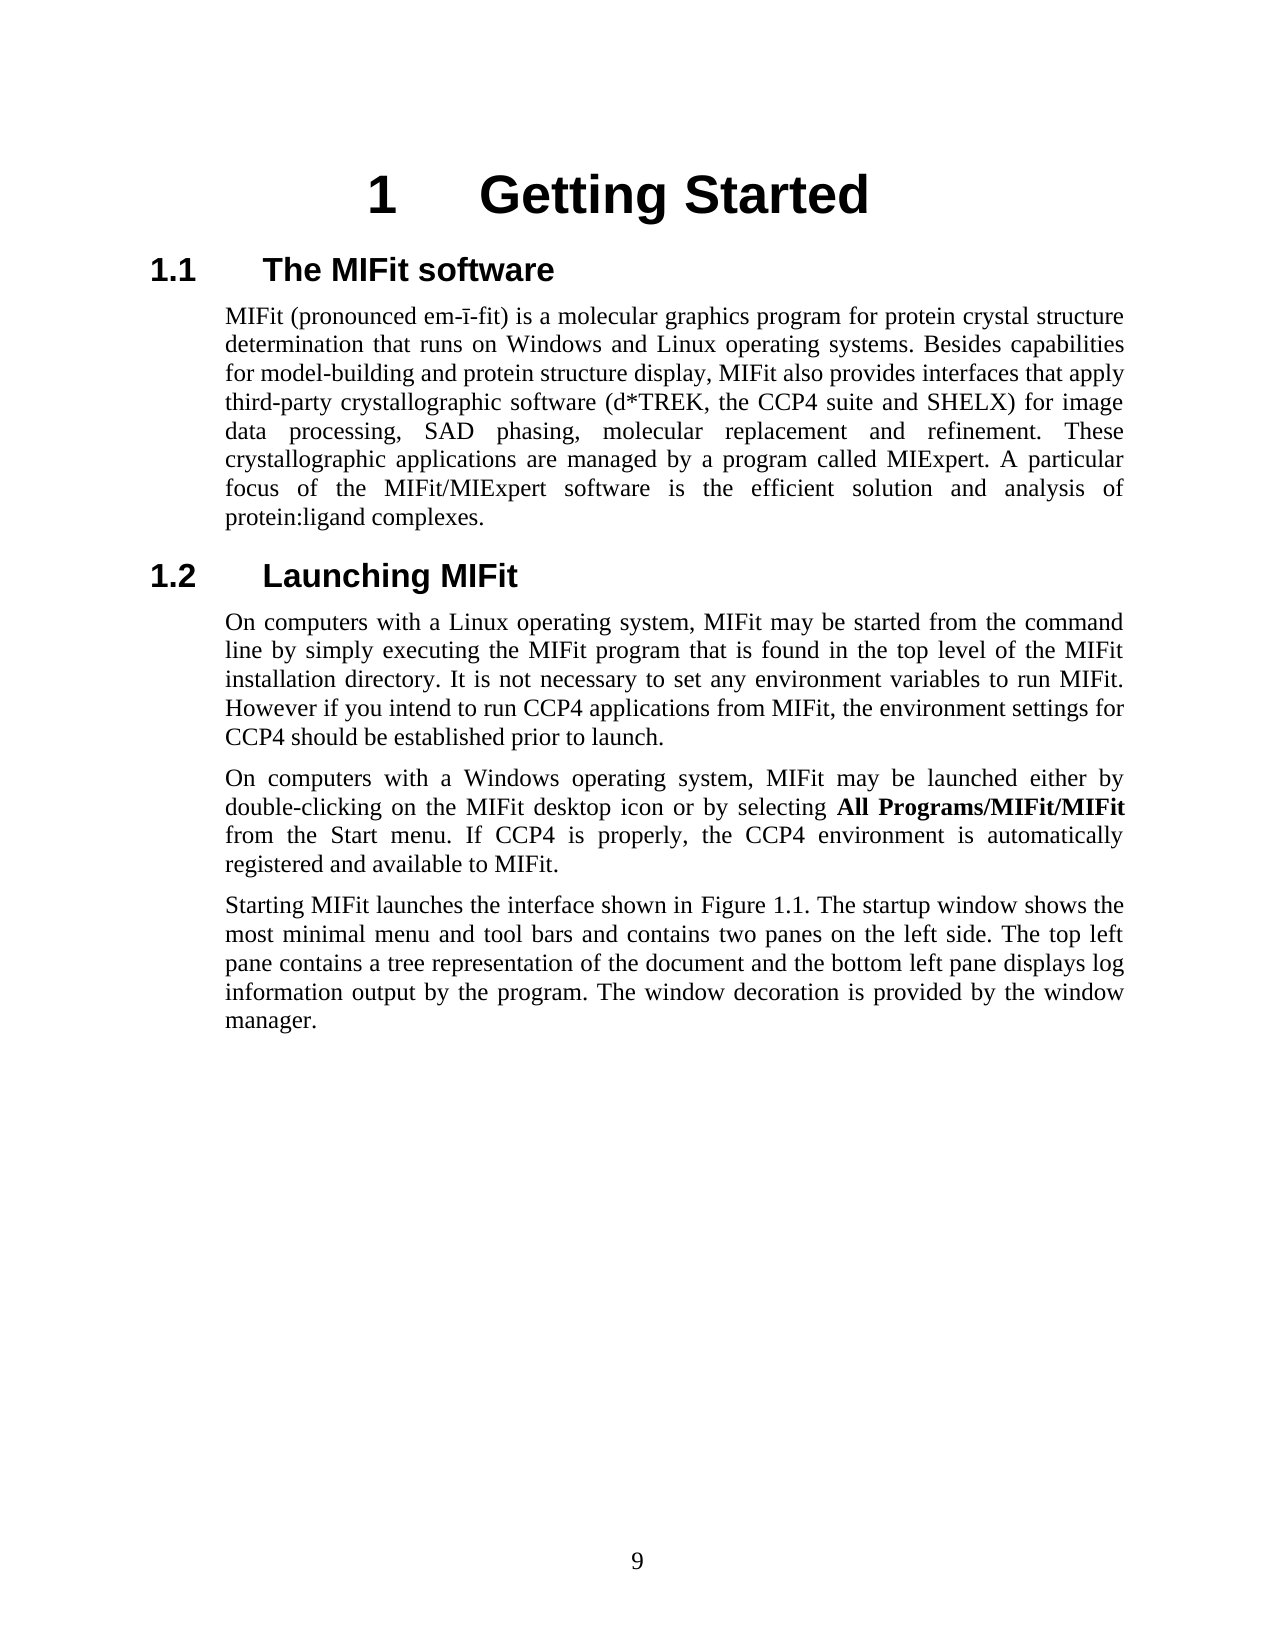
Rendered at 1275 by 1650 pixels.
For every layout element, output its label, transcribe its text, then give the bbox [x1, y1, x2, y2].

subtitle The MIFit software [150, 250, 1125, 288]
text MIFit (pronounced em-ī-fit) is a molecular graphics program for protein crystal structure determination that runs on Windows and Linux operating systems. Besides capabilities for model-building and protein structure display, MIFit also provides interfaces that apply third-party crystallographic software (d*TREK, the CCP4 suite and SHELX) for image data processing, SAD phasing, molecular replacement and refinement. These crystallographic applications are managed by a program called MIExpert. A particular focus of the MIFit/MIExpert software is the efficient solution and analysis of protein:ligand complexes. [225, 301, 1125, 531]
subtitle Launching MIFit [150, 556, 1125, 594]
text Starting MIFit launches the interface shown in Figure 1.1. The startup window shows the most minimal menu and tool bars and contains two panes on the left side. The top left pane contains a tree representation of the document and the bottom left pane displays log information output by the program. The window decoration is provided by the window manager. [225, 890, 1125, 1034]
subtitle Getting Started [112, 162, 1125, 225]
text On computers with a Windows operating system, MIFit may be launched either by double-clicking on the MIFit desktop icon or by selecting All Programs/MIFit/MIFit from the Start menu. If CCP4 is properly, the CCP4 environment is automatically registered and available to MIFit. [225, 763, 1125, 878]
text On computers with a Linux operating system, MIFit may be started from the command line by simply executing the MIFit program that is found in the top level of the MIFit installation directory. It is not necessary to set any environment variables to run MIFit. However if you intend to run CCP4 applications from MIFit, the environment settings for CCP4 should be established prior to launch. [225, 607, 1125, 750]
